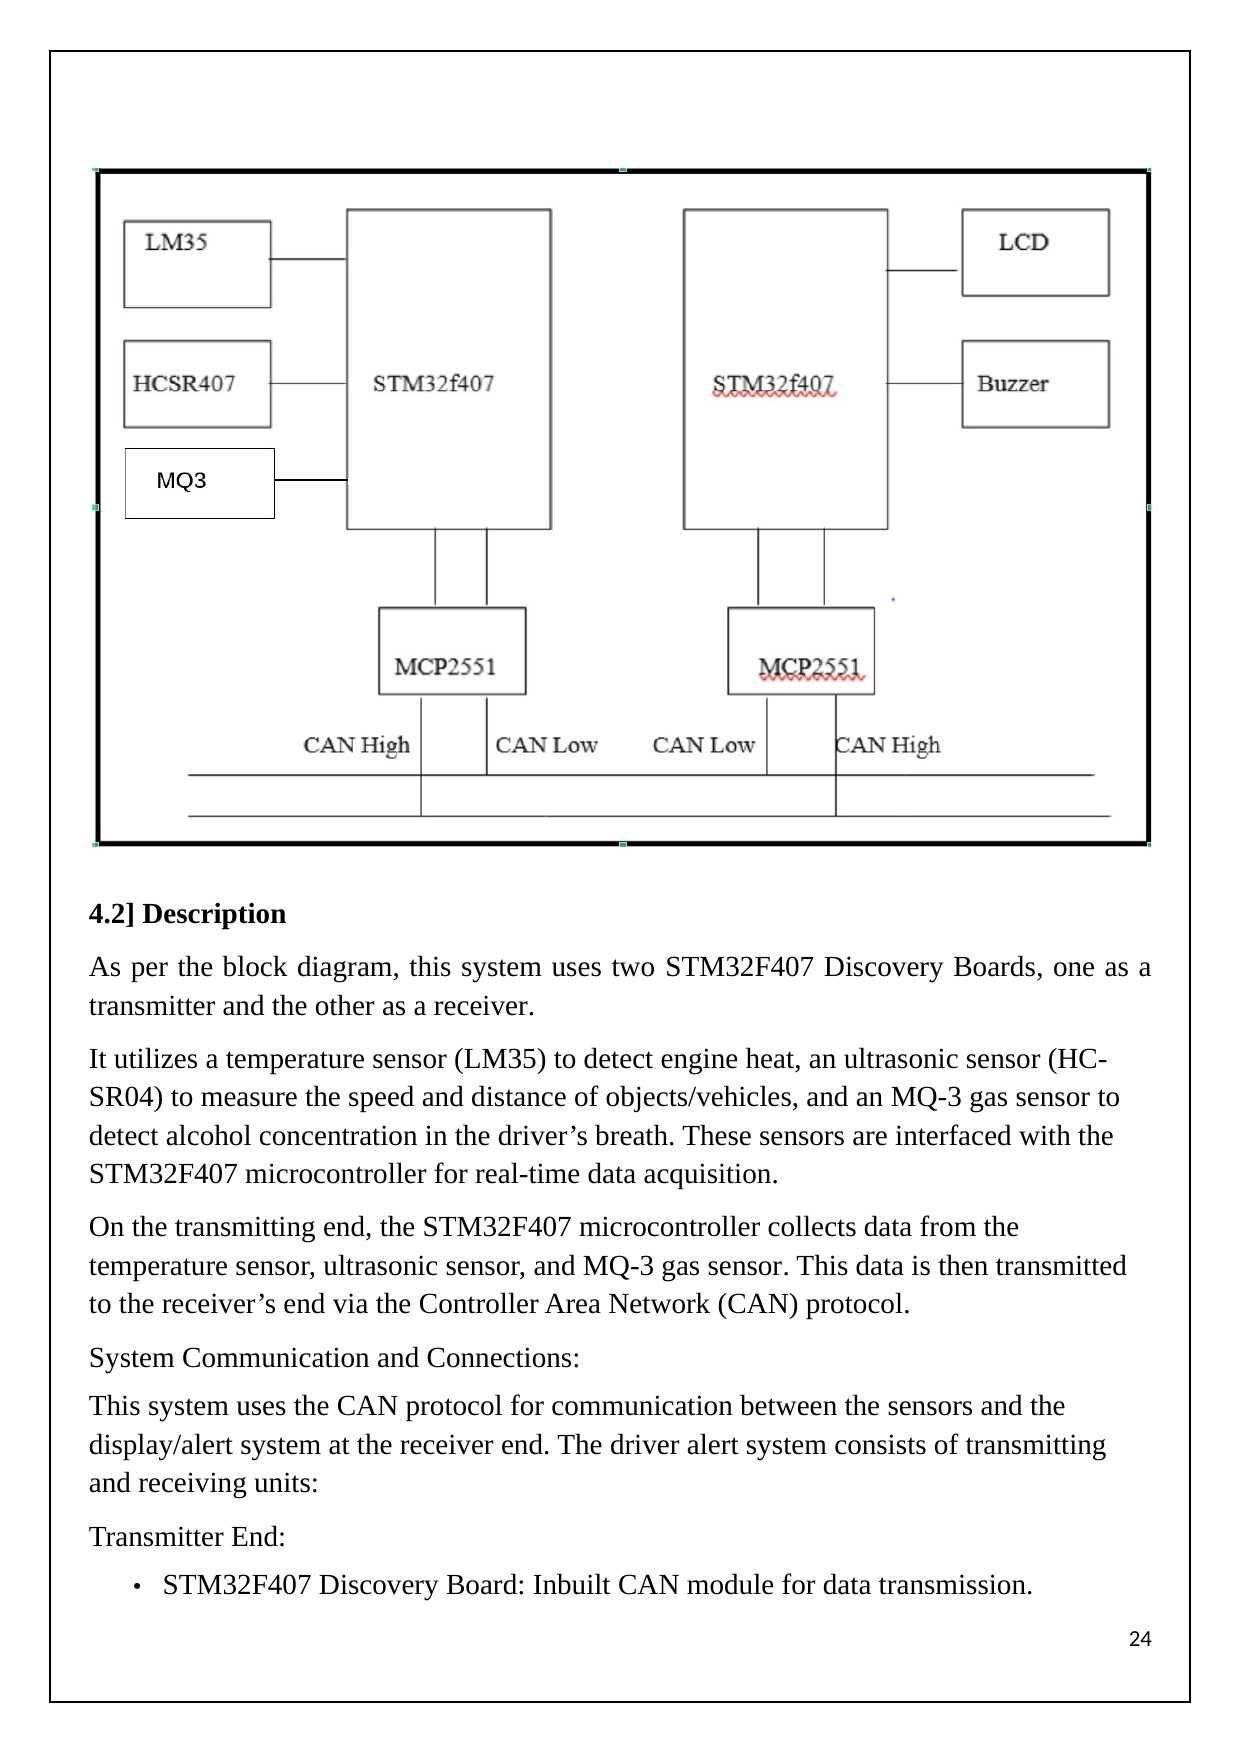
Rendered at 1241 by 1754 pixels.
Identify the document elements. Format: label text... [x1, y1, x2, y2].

subtitle Transmitter End: [89, 1519, 1152, 1552]
subtitle System Communication and Connections: [89, 1340, 1152, 1373]
text This system uses the CAN protocol for communication between the sensors and the display/alert system at the receiver end. The driver alert system consists of transmitting and receiving units: [89, 1388, 1152, 1499]
picture [88, 168, 1152, 847]
text It utilizes a temperature sensor (LM35) to detect engine heat, an ultrasonic sensor (HC-SR04) to measure the speed and distance of objects/vehicles, and an MQ-3 gas sensor to detect alcohol concentration in the driver’s breath. These sensors are interfaced with the STM32F407 microcontroller for real-time data acquisition. [89, 1041, 1152, 1190]
text On the transmitting end, the STM32F407 microcontroller collects data from the temperature sensor, ultrasonic sensor, and MQ-3 gas sensor. This data is then transmitted to the receiver’s end via the Controller Area Network (CAN) protocol. [89, 1209, 1152, 1320]
text As per the block diagram, this system uses two STM32F407 Discovery Boards, one as a transmitter and the other as a receiver. [89, 949, 1152, 1021]
list STM32F407 Discovery Board: Inbuilt CAN module for data transmission. [133, 1567, 1152, 1601]
text 4.2] Description [89, 896, 1152, 930]
